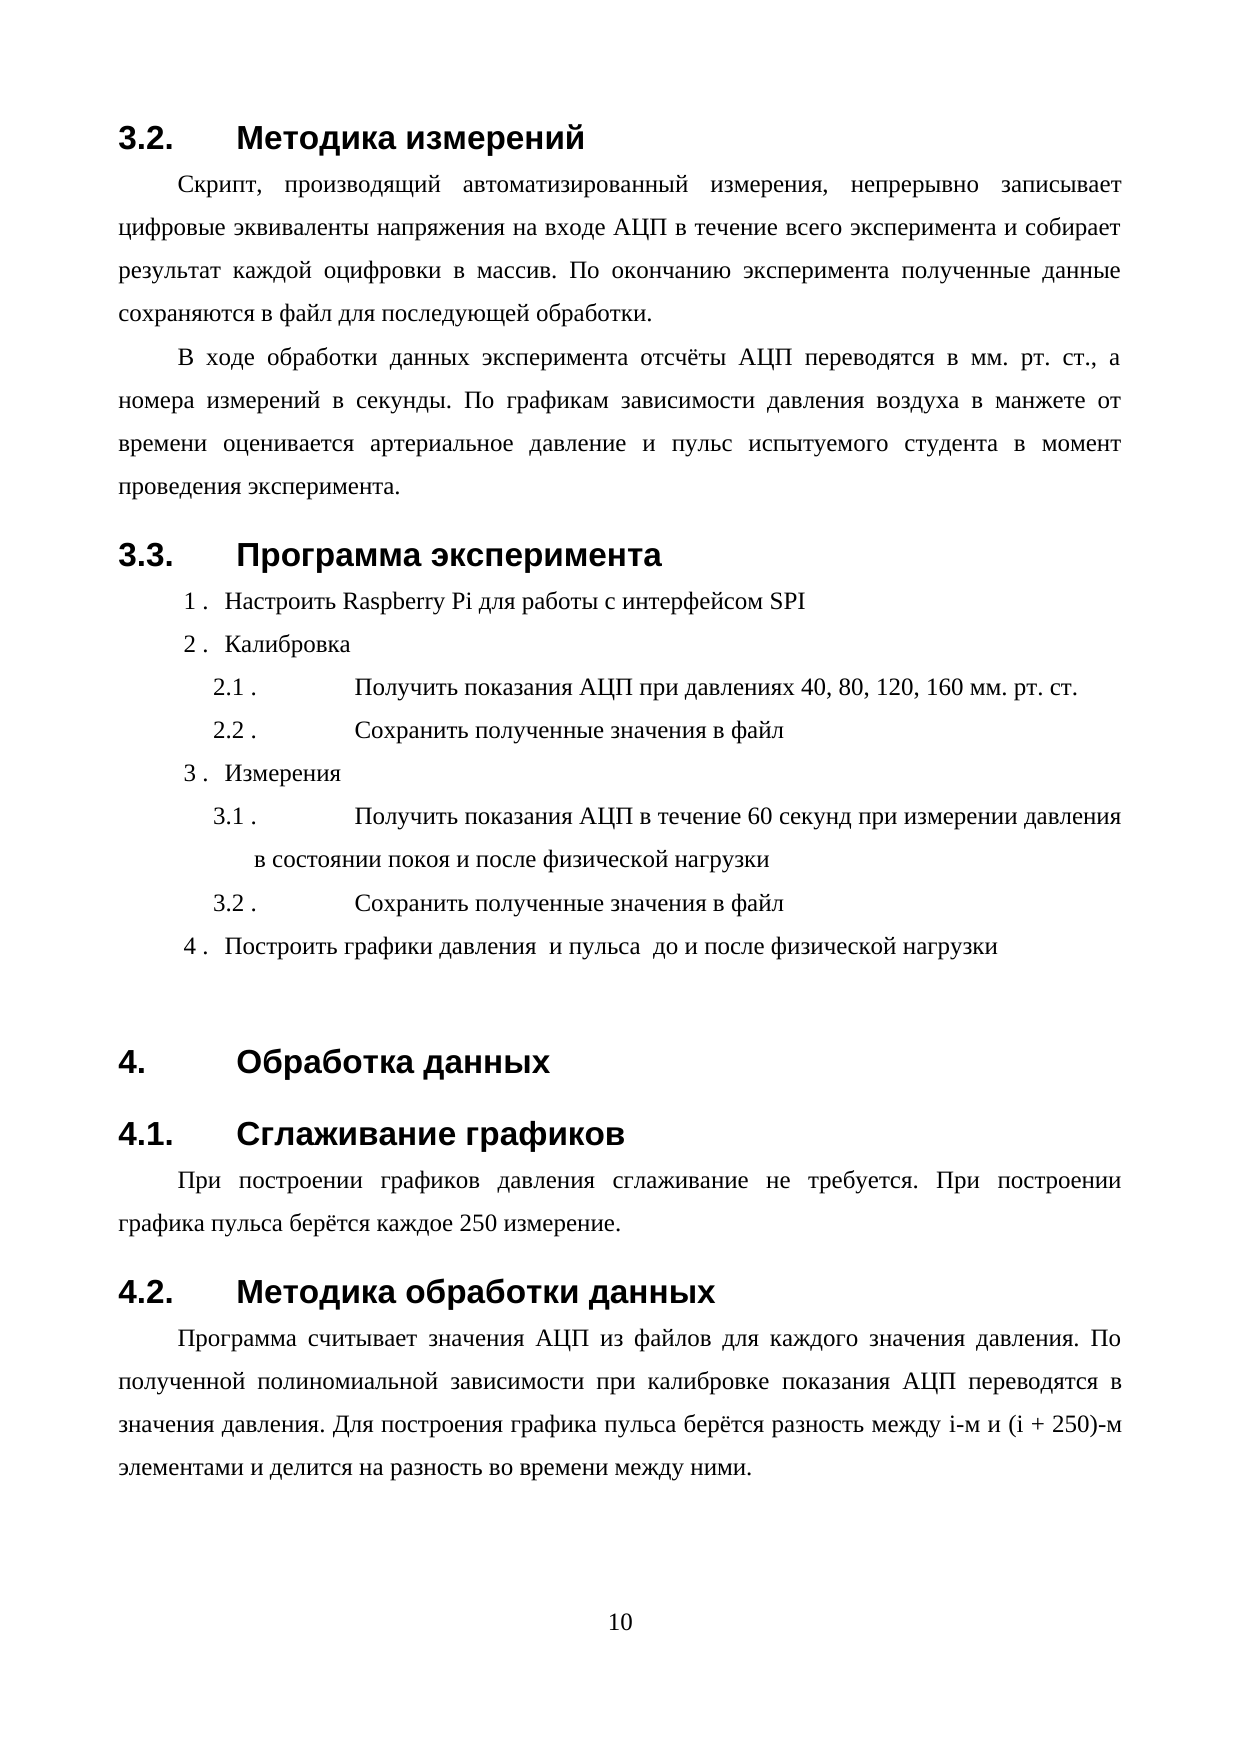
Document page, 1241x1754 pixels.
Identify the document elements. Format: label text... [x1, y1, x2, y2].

list Настроить Raspberry Pi для работы с интерфейсом SPI [177, 586, 1122, 614]
list Измерения [177, 758, 1122, 787]
text В ходе обработки данных эксперимента отсчёты АЦП переводятся в мм. рт. ст., а номера измерений в секунды. По графикам зависимости давления воздуха в манжете от времени оценивается артериальное давление и пульс испытуемого студента в момент проведения эксперимента. [118, 342, 1122, 500]
list Сохранить полученные значения в файл [207, 715, 1122, 744]
list Получить показания АЦП в течение 60 секунд при измерении давления в состоянии покоя и после физической нагрузки [207, 801, 1122, 873]
subtitle Сглаживание графиков [118, 1114, 1122, 1152]
text Скрипт, производящий автоматизированный измерения, непрерывно записывает цифровые эквиваленты напряжения на входе АЦП в течение всего эксперимента и собирает результат каждой оцифровки в массив. По окончанию эксперимента полученные данные сохраняются в файл для последующей обработки. [118, 169, 1122, 327]
text Программа считывает значения АЦП из файлов для каждого значения давления. По полученной полиномиальной зависимости при калибровке показания АЦП переводятся в значения давления. Для построения графика пульса берётся разность между i-м и (i + 250)-м элементами и делится на разность во времени между ними. [118, 1323, 1122, 1481]
subtitle Обработка данных [118, 1042, 1122, 1081]
subtitle Методика измерений [118, 118, 1122, 157]
list Получить показания АЦП при давлениях 40, 80, 120, 160 мм. рт. ст. [207, 672, 1122, 701]
list Сохранить полученные значения в файл [207, 888, 1122, 916]
text При построении графиков давления сглаживание не требуется. При построении графика пульса берётся каждое 250 измерение. [118, 1165, 1122, 1237]
subtitle Программа эксперимента [118, 535, 1122, 573]
list Построить графики давления и пульса до и после физической нагрузки [177, 931, 1122, 959]
list Калибровка [177, 629, 1122, 658]
subtitle Методика обработки данных [118, 1272, 1122, 1310]
